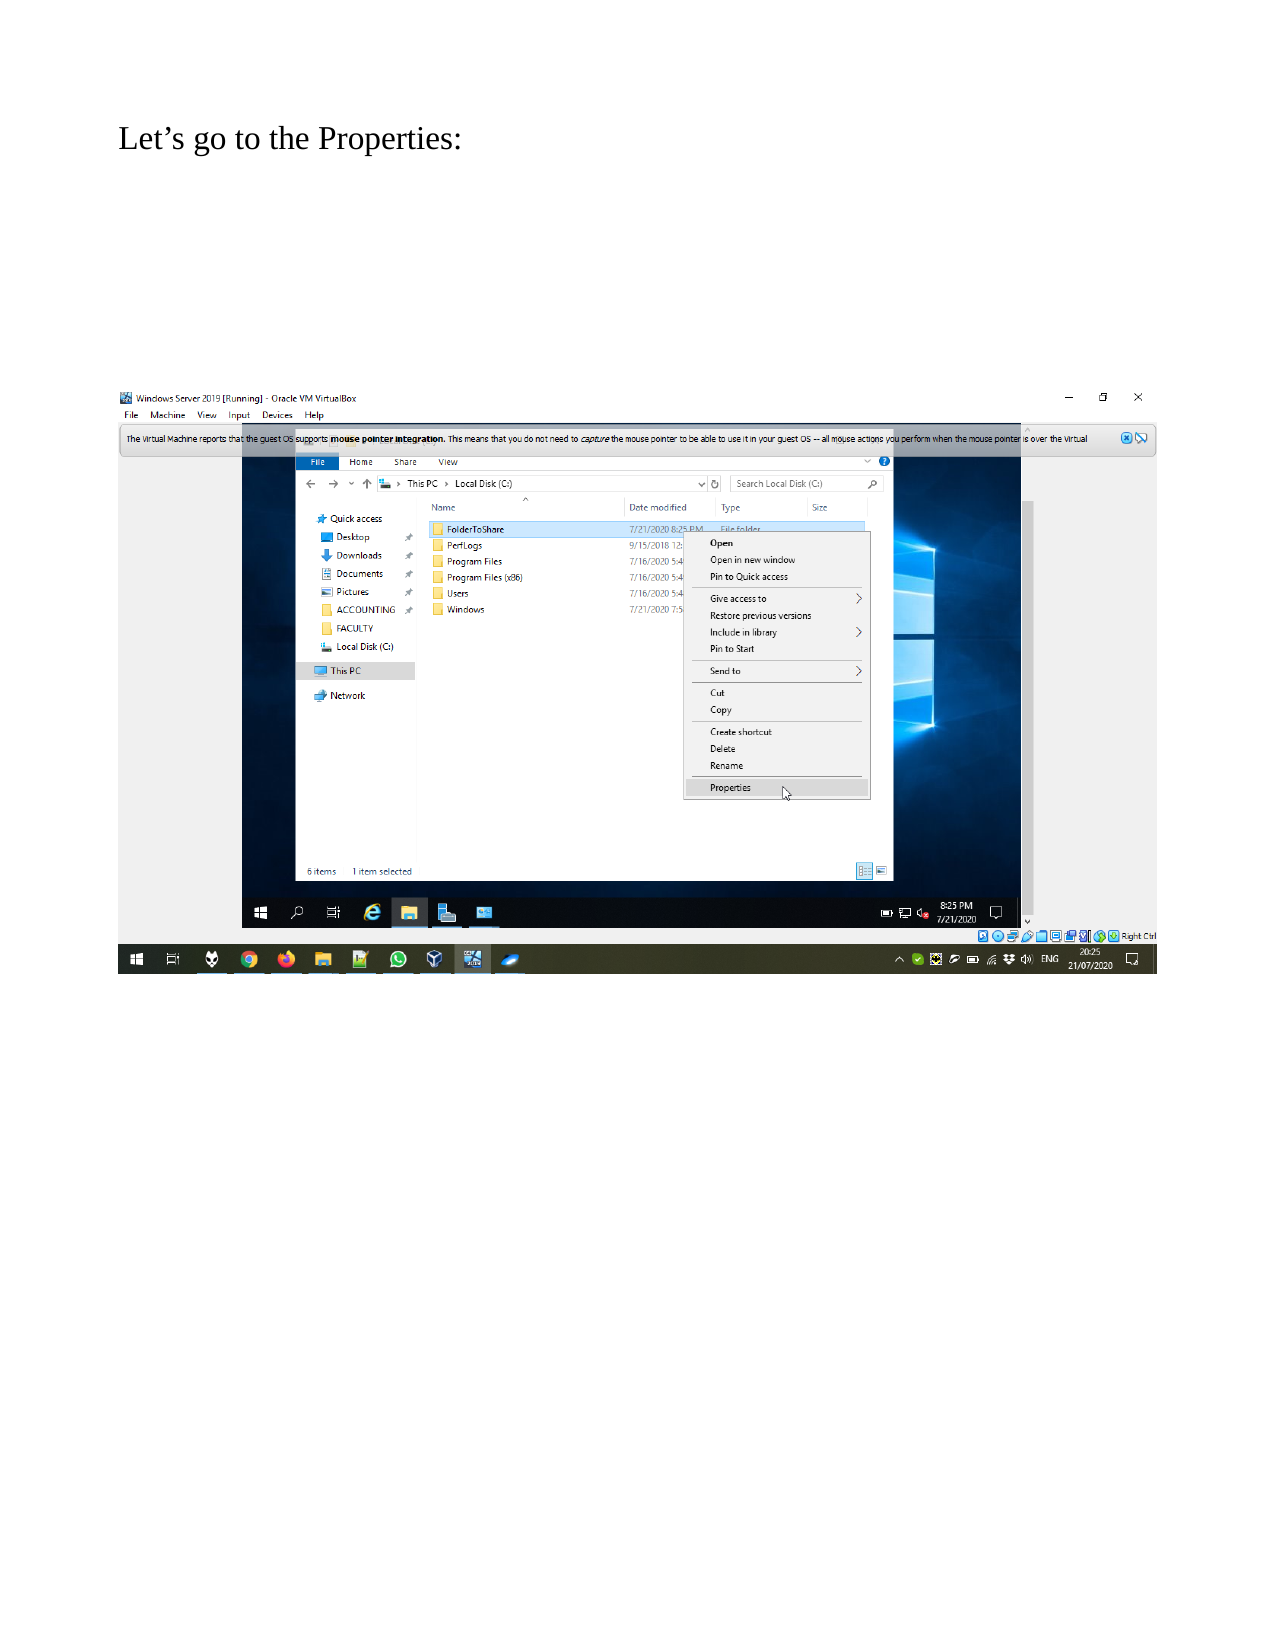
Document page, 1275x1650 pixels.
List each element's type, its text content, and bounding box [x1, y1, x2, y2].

text Let’s go to the Properties: [118, 118, 1157, 156]
picture [118, 389, 1157, 974]
